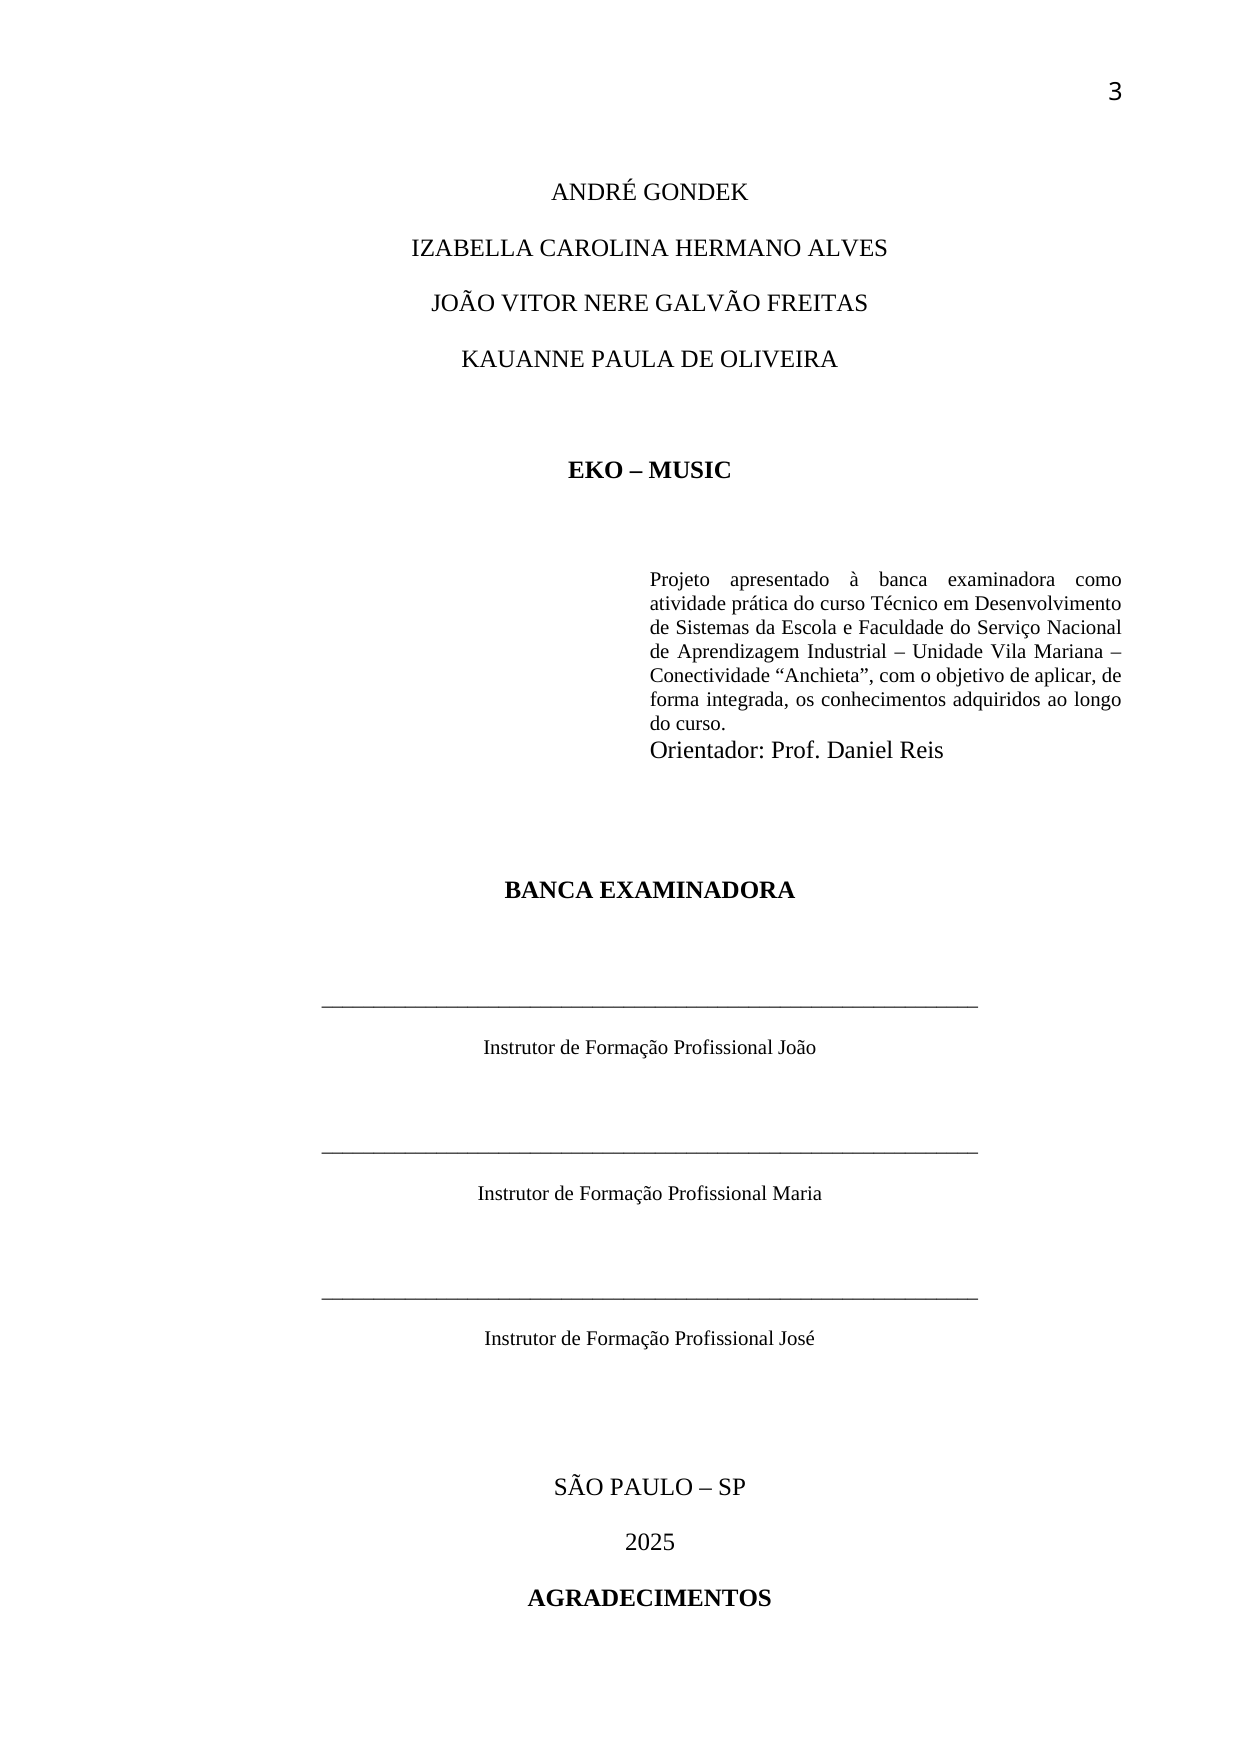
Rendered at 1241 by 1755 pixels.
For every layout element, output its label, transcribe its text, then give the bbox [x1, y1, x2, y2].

text Projeto apresentado à banca examinadora como atividade prática do curso Técnico em Desenvolvimento de Sistemas da Escola e Faculdade do Serviço Nacional de Aprendizagem Industrial – Unidade Vila Mariana – Conectividade “Anchieta”, com o objetivo de aplicar, de forma integrada, os conhecimentos adquiridos ao longo do curso. [649, 567, 1122, 735]
text ANDRÉ GONDEK [177, 177, 1122, 206]
text _______________________________________________________________ [177, 1277, 1122, 1302]
text IZABELLA CAROLINA HERMANO ALVES [177, 233, 1122, 262]
text _______________________________________________________________ [177, 986, 1122, 1010]
text Orientador: Prof. Daniel Reis [649, 735, 1122, 764]
text Instrutor de Formação Profissional Maria [177, 1180, 1122, 1204]
text JOÃO VITOR NERE GALVÃO FREITAS [177, 288, 1122, 317]
text Instrutor de Formação Profissional João [177, 1035, 1122, 1059]
text Instrutor de Formação Profissional José [177, 1326, 1122, 1350]
text BANCA EXAMINADORA [177, 875, 1122, 904]
text SÃO PAULO – SP [177, 1472, 1122, 1500]
text 2025 [177, 1527, 1122, 1556]
text EKO – MUSIC [177, 455, 1122, 484]
text KAUANNE PAULA DE OLIVEIRA [177, 344, 1122, 373]
text AGRADECIMENTOS [177, 1583, 1122, 1612]
text _______________________________________________________________ [177, 1132, 1122, 1156]
